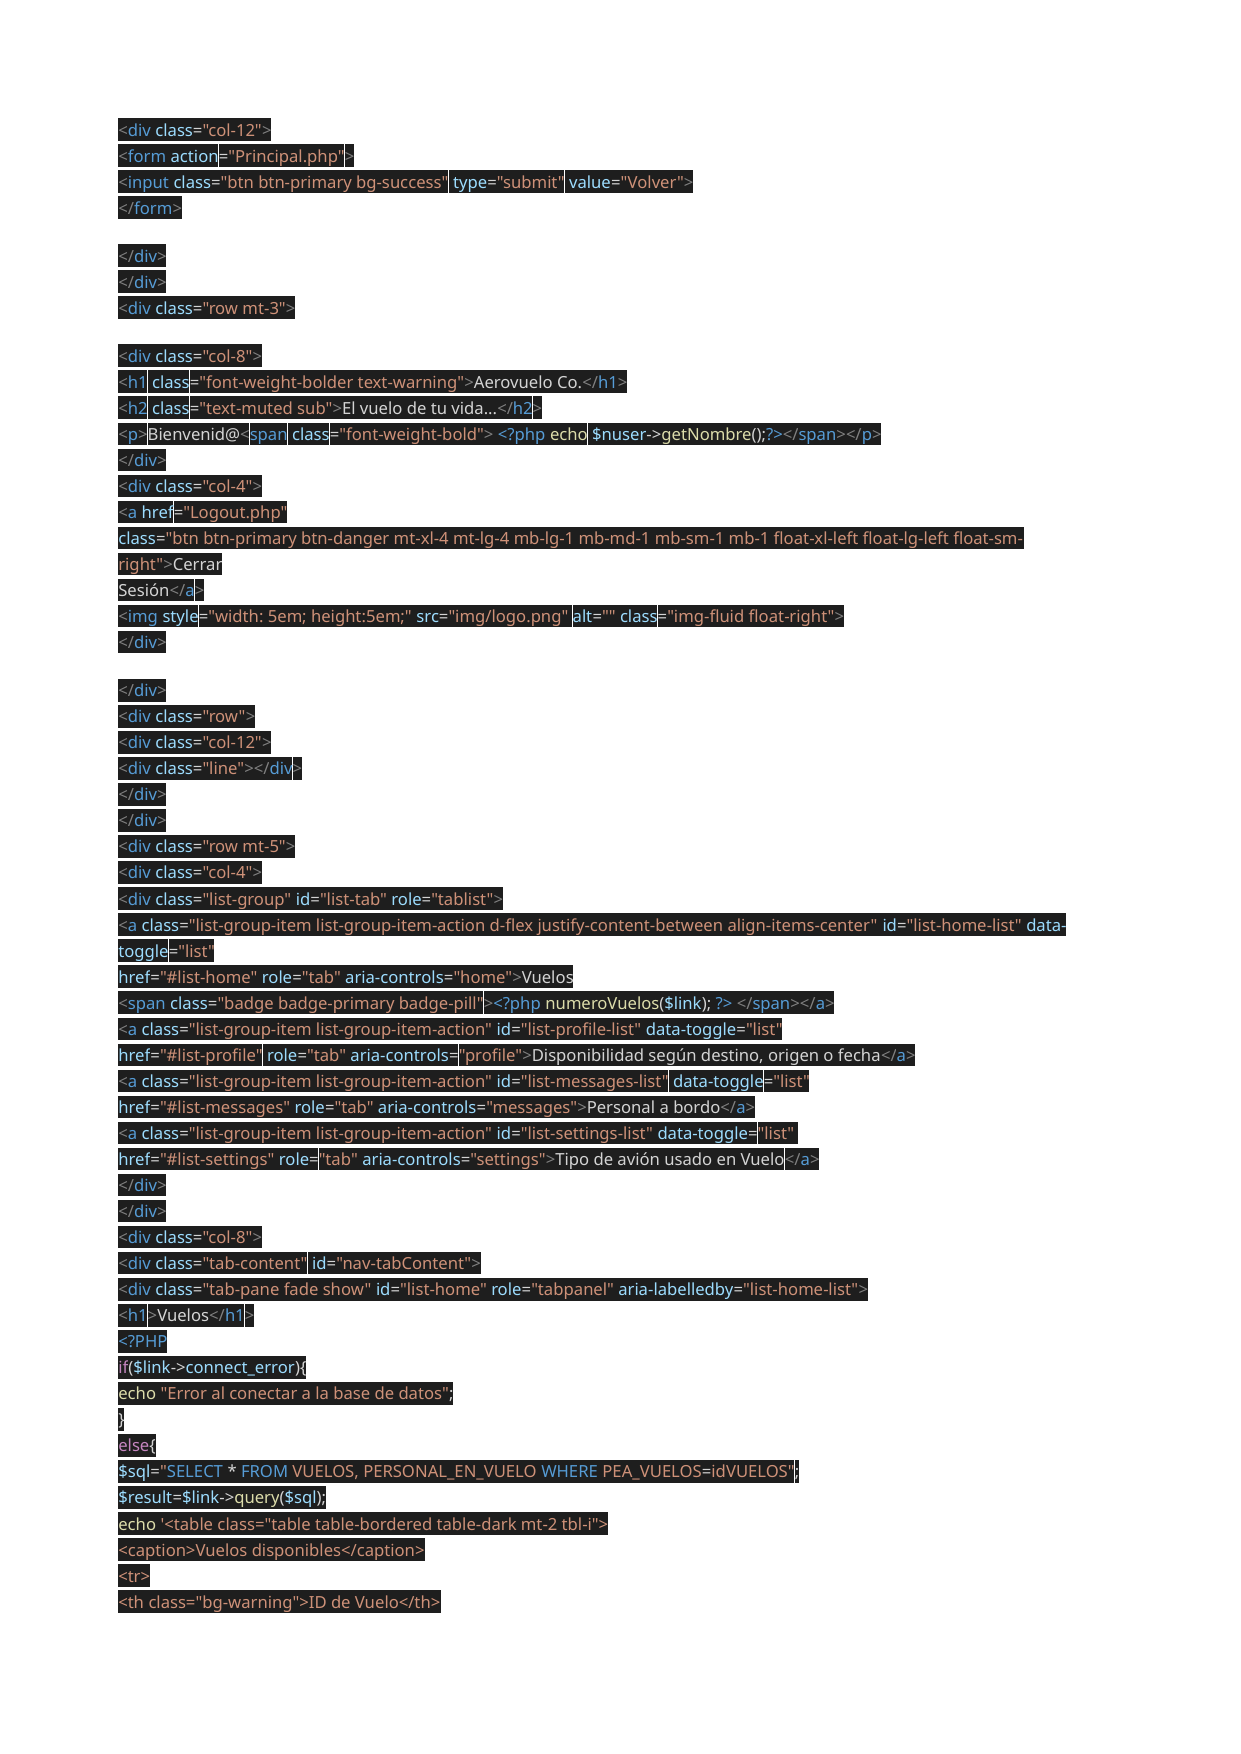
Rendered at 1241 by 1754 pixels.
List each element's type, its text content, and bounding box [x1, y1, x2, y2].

text class="btn btn-primary btn-danger mt-xl-4 mt-lg-4 mb-lg-1 mb-md-1 mb-sm-1 mb-1 float-xl-left float-lg-left float-sm-right">Cerrar [118, 527, 1122, 575]
text </form> [118, 196, 1122, 219]
text <form action="Principal.php"> [118, 144, 1122, 167]
text <h1 class="font-weight-bolder text-warning">Aerovuelo Co.</h1> [118, 370, 1122, 393]
text if($link->connect_error){ [118, 1356, 1122, 1379]
text Sesión</a> [118, 579, 1122, 601]
text else{ [118, 1434, 1122, 1457]
text echo "Error al conectar a la base de datos"; [118, 1382, 1122, 1405]
text href="#list-messages" role="tab" aria-controls="messages">Personal a bordo</a> [118, 1096, 1122, 1118]
text href="#list-profile" role="tab" aria-controls="profile">Disponibilidad según destino, origen o fecha</a> [118, 1043, 1122, 1066]
text <input class="btn btn-primary bg-success" type="submit" value="Volver"> [118, 170, 1122, 193]
text </div> [118, 783, 1122, 806]
text <div class="line"></div> [118, 757, 1122, 780]
text <tr> [118, 1564, 1122, 1587]
text <a class="list-group-item list-group-item-action" id="list-settings-list" data-toggle="list" [118, 1122, 1122, 1144]
text <div class="col-12"> [118, 731, 1122, 754]
text $result=$link->query($sql); [118, 1486, 1122, 1509]
text </div> [118, 244, 1122, 267]
text echo '<table class="table table-bordered table-dark mt-2 tbl-i"> [118, 1512, 1122, 1535]
text </div> [118, 1200, 1122, 1222]
text <a href="Logout.php" [118, 501, 1122, 523]
text <div class="col-4"> [118, 861, 1122, 884]
text </div> [118, 448, 1122, 471]
text <?PHP [118, 1330, 1122, 1353]
text <div class="tab-pane fade show" id="list-home" role="tabpanel" aria-labelledby="list-home-list"> [118, 1278, 1122, 1301]
text <p>Bienvenid@<span class="font-weight-bold"> <?php echo $nuser->getNombre();?></span></p> [118, 422, 1122, 445]
text <div class="row mt-5"> [118, 835, 1122, 858]
text </div> [118, 809, 1122, 832]
text <a class="list-group-item list-group-item-action" id="list-messages-list" data-toggle="list" [118, 1069, 1122, 1092]
text href="#list-settings" role="tab" aria-controls="settings">Tipo de avión usado en Vuelo</a> [118, 1148, 1122, 1170]
text <div class="col-8"> [118, 1226, 1122, 1248]
text </div> [118, 679, 1122, 702]
text </div> [118, 1174, 1122, 1196]
text <div class="col-4"> [118, 474, 1122, 497]
text <div class="tab-content" id="nav-tabContent"> [118, 1252, 1122, 1274]
text <h2 class="text-muted sub">El vuelo de tu vida...</h2> [118, 396, 1122, 419]
text </div> [118, 270, 1122, 293]
text <h1>Vuelos</h1> [118, 1304, 1122, 1327]
text <span class="badge badge-primary badge-pill"><?php numeroVuelos($link); ?> </span></a> [118, 991, 1122, 1014]
text <div class="col-8"> [118, 344, 1122, 367]
text </div> [118, 631, 1122, 653]
text <a class="list-group-item list-group-item-action" id="list-profile-list" data-toggle="list" [118, 1017, 1122, 1040]
text <th class="bg-warning">ID de Vuelo</th> [118, 1590, 1122, 1613]
text <div class="row mt-3"> [118, 296, 1122, 319]
text <a class="list-group-item list-group-item-action d-flex justify-content-between align-items-center" id="list-home-list" data-toggle="list" [118, 913, 1122, 962]
text <div class="col-12"> [118, 118, 1122, 141]
text <div class="list-group" id="list-tab" role="tablist"> [118, 887, 1122, 910]
text <img style="width: 5em; height:5em;" src="img/logo.png" alt="" class="img-fluid float-right"> [118, 605, 1122, 627]
text } [118, 1408, 1122, 1431]
text href="#list-home" role="tab" aria-controls="home">Vuelos [118, 965, 1122, 988]
text <caption>Vuelos disponibles</caption> [118, 1538, 1122, 1561]
text $sql="SELECT * FROM VUELOS, PERSONAL_EN_VUELO WHERE PEA_VUELOS=idVUELOS"; [118, 1460, 1122, 1483]
text <div class="row"> [118, 705, 1122, 728]
